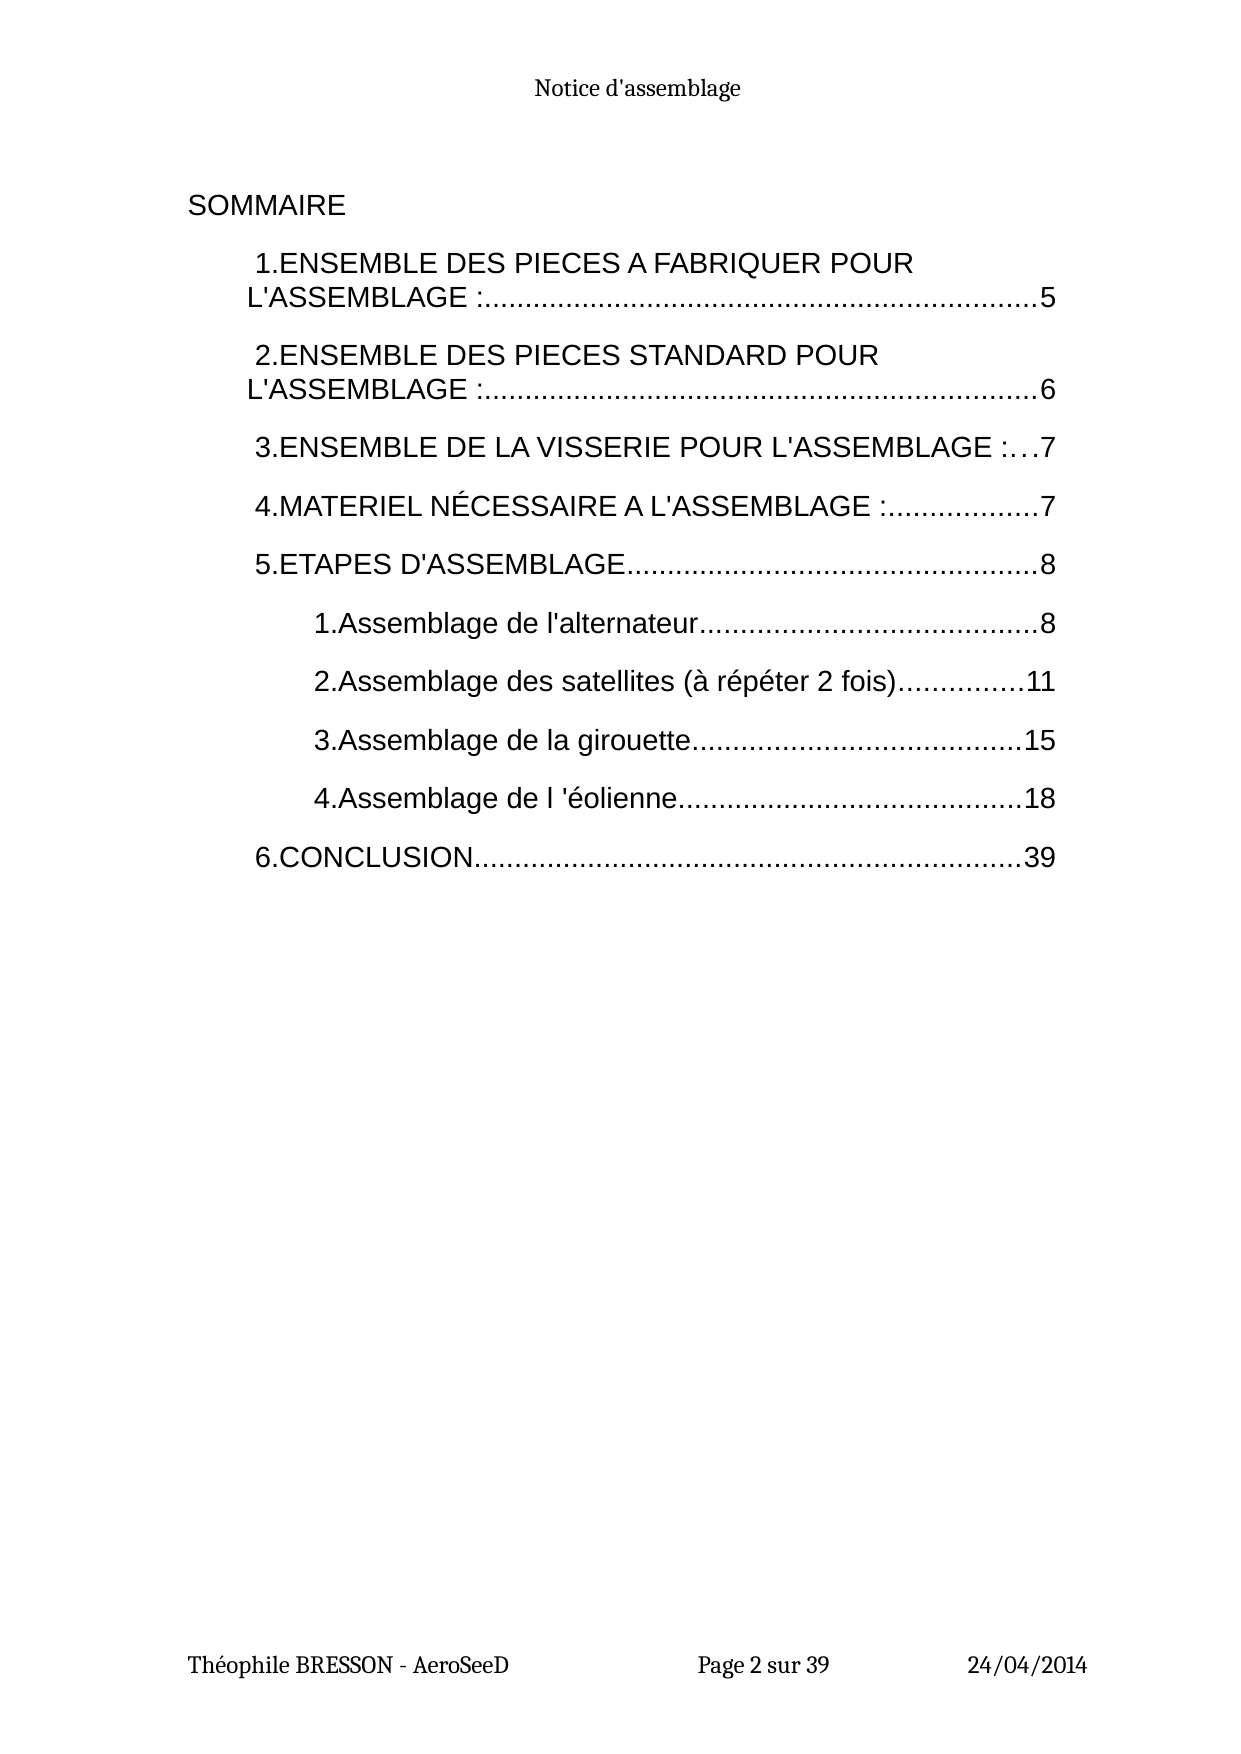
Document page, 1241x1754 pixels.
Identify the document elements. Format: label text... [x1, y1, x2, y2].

subtitle 4.MATERIEL NÉCESSAIRE A L'ASSEMBLAGE : 7 [247, 489, 1056, 522]
subtitle SOMMAIRE [187, 187, 1056, 221]
subtitle 1.ENSEMBLE DES PIECES A FABRIQUER POUR L'ASSEMBLAGE : 5 [247, 246, 1056, 313]
subtitle 3.ENSEMBLE DE LA VISSERIE POUR L'ASSEMBLAGE : 7 [247, 430, 1056, 464]
subtitle 5.ETAPES D'ASSEMBLAGE 8 [247, 547, 1056, 581]
subtitle 4.Assemblage de l 'éolienne 18 [306, 781, 1056, 815]
subtitle 3.Assemblage de la girouette 15 [306, 723, 1056, 756]
subtitle 2.Assemblage des satellites (à répéter 2 fois) 11 [306, 664, 1056, 698]
subtitle 6.CONCLUSION 39 [247, 840, 1056, 873]
subtitle 1.Assemblage de l'alternateur 8 [306, 606, 1056, 639]
subtitle 2.ENSEMBLE DES PIECES STANDARD POUR L'ASSEMBLAGE : 6 [247, 338, 1056, 405]
